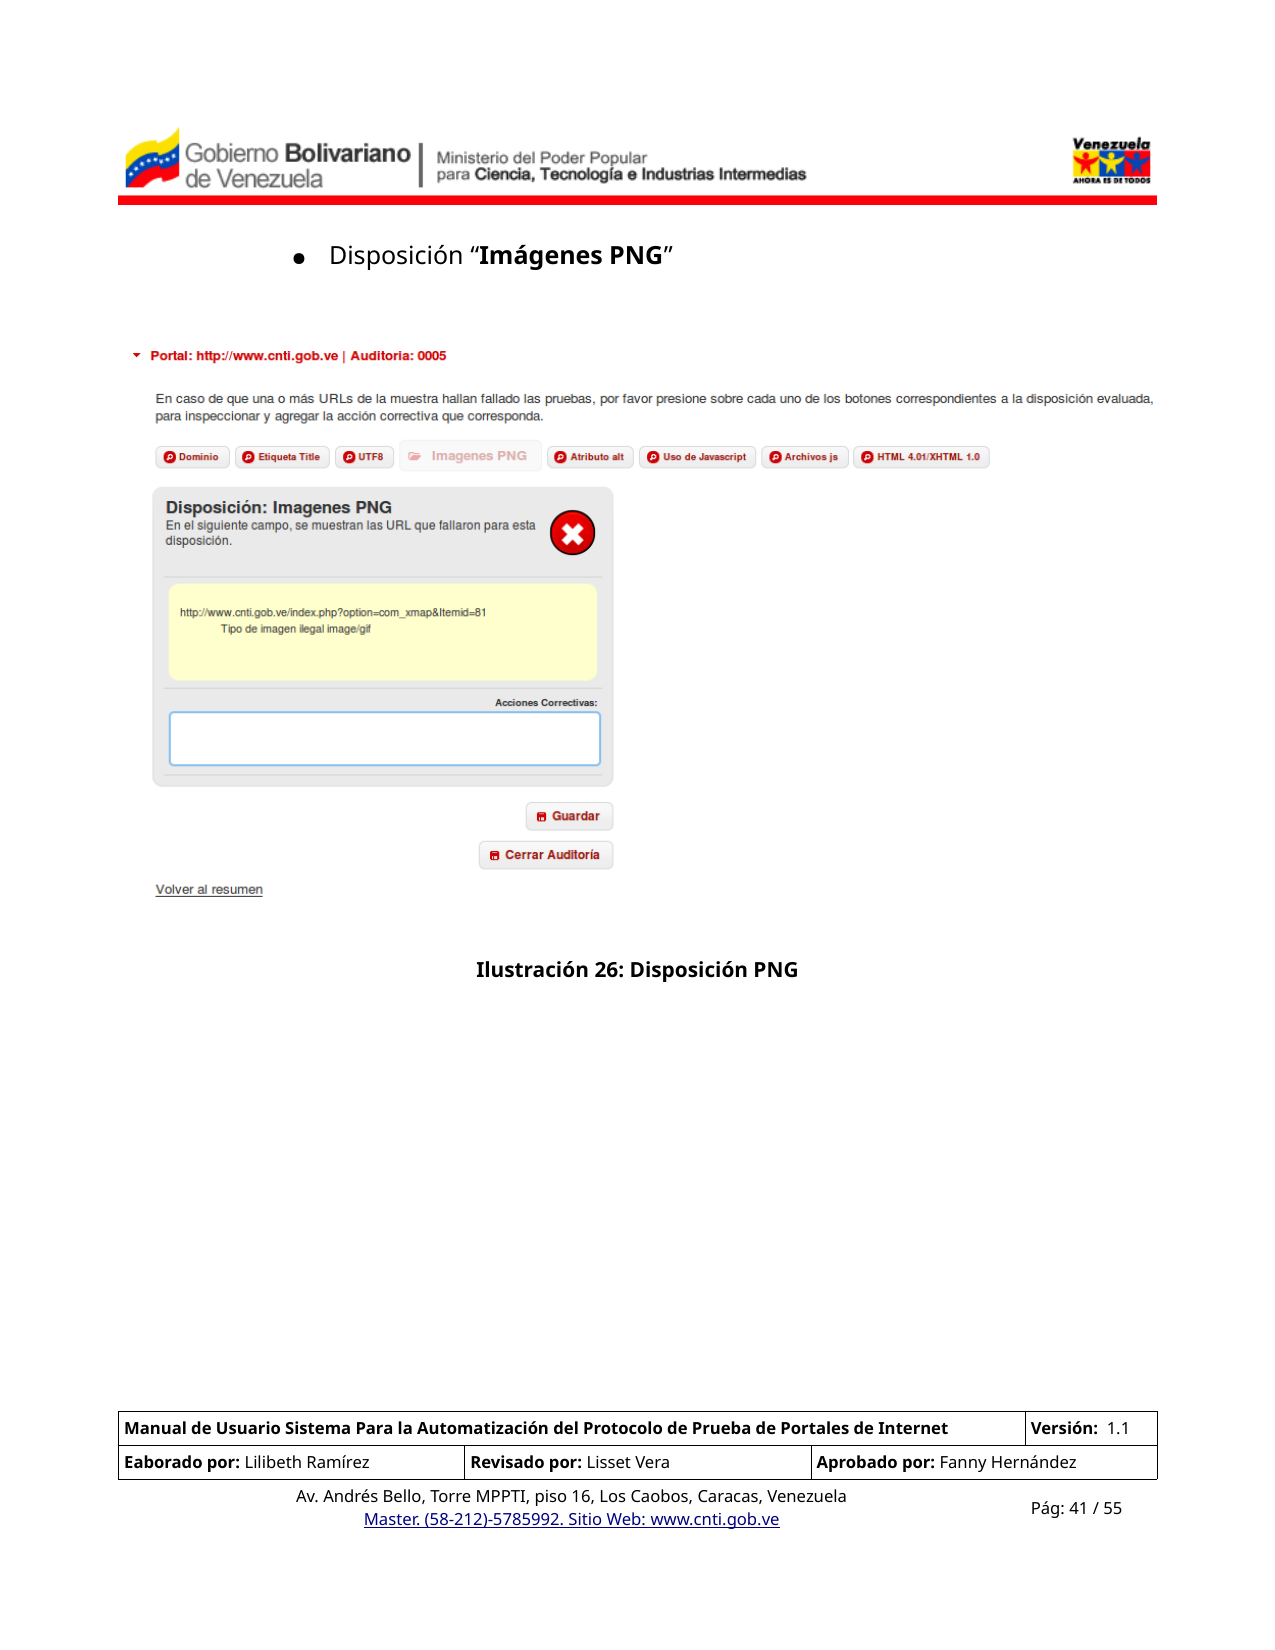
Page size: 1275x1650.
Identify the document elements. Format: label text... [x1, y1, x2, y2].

picture [118, 119, 1157, 205]
picture [129, 349, 1156, 902]
text Ilustración 26: Disposición PNG [119, 955, 1156, 984]
list Disposición “Imágenes PNG” [291, 238, 1109, 272]
